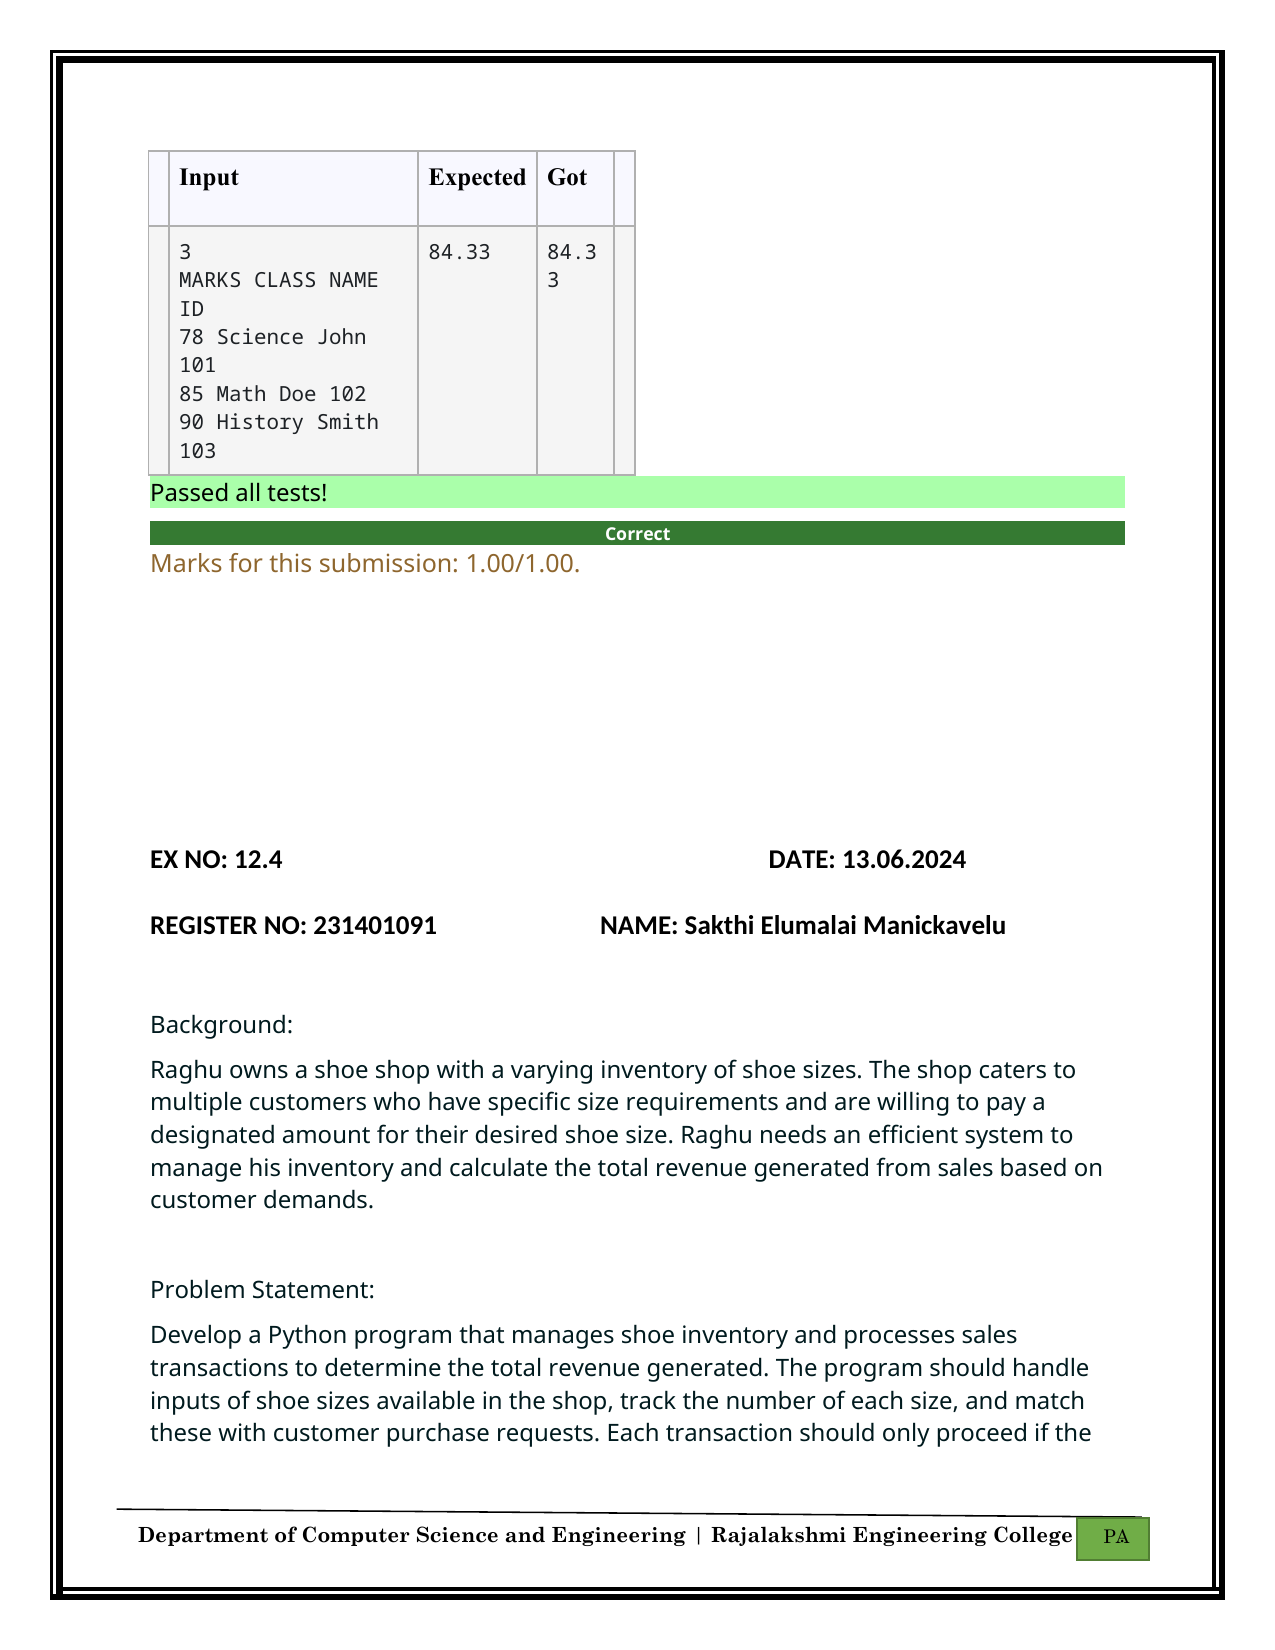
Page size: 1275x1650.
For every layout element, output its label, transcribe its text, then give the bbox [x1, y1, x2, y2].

table_header Got [538, 152, 613, 225]
text Develop a Python program that manages shoe inventory and processes sales transactions to determine the total revenue generated. The program should handle inputs of shoe sizes available in the shop, track the number of each size, and match these with customer purchase requests. Each transaction should only proceed if the [150, 1318, 1125, 1449]
text Background: [150, 1007, 1125, 1040]
table_header Expected [419, 152, 536, 225]
table_cell [615, 227, 634, 474]
table_header Input [170, 152, 417, 225]
text Correct [150, 521, 1125, 545]
table_cell 3 MARKS CLASS NAME ID 78 Science John 101 85 Math Doe 102 90 History Smith 103 [170, 227, 417, 474]
table_header [149, 152, 168, 225]
text Passed all tests! [150, 476, 1125, 508]
text Marks for this submission: 1.00/1.00. [150, 545, 1125, 579]
text Problem Statement: [150, 1273, 1125, 1306]
table_header [615, 152, 634, 225]
table_cell [149, 227, 168, 474]
text EX NO: 12.4 DATE: 13.06.2024 REGISTER NO: 231401091 NAME: Sakthi Elumalai Manickavelu [150, 842, 1125, 941]
table_cell 84.33 [419, 227, 536, 474]
text Raghu owns a shoe shop with a varying inventory of shoe sizes. The shop caters to multiple customers who have specific size requirements and are willing to pay a designated amount for their desired shoe size. Raghu needs an efficient system to manage his inventory and calculate the total revenue generated from sales based on customer demands. [150, 1052, 1125, 1216]
table_cell 84.33 [538, 227, 613, 474]
